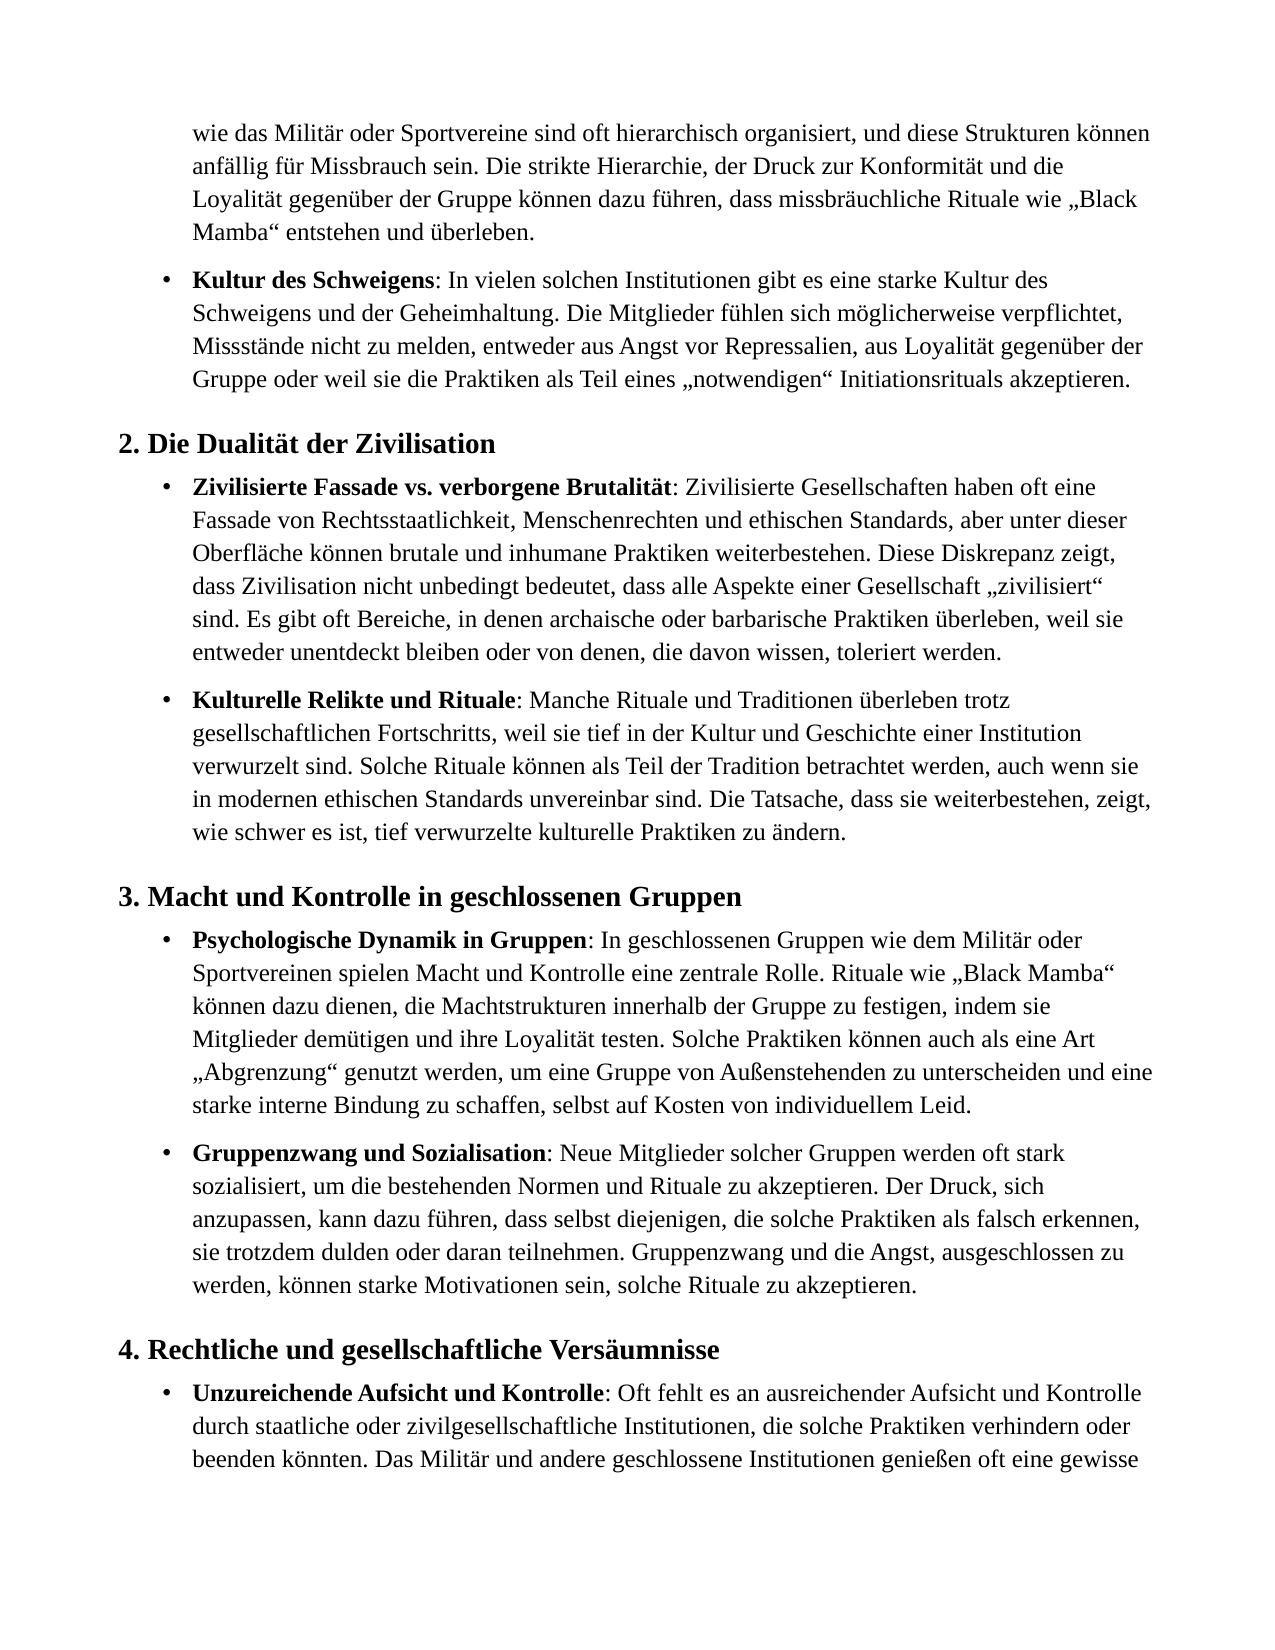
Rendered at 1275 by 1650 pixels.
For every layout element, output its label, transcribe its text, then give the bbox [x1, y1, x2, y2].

list Unzureichende Aufsicht und Kontrolle: Oft fehlt es an ausreichender Aufsicht und Kontrolle durch staatliche oder zivilgesellschaftliche Institutionen, die solche Praktiken verhindern oder beenden könnten. Das Militär und andere geschlossene Institutionen genießen oft eine gewisse [162, 1378, 1157, 1473]
list Kulturelle Relikte und Rituale: Manche Rituale und Traditionen überleben trotz gesellschaftlichen Fortschritts, weil sie tief in der Kultur und Geschichte einer Institution verwurzelt sind. Solche Rituale können als Teil der Tradition betrachtet werden, auch wenn sie in modernen ethischen Standards unvereinbar sind. Die Tatsache, dass sie weiterbestehen, zeigt, wie schwer es ist, tief verwurzelte kulturelle Praktiken zu ändern. [162, 685, 1157, 846]
list Kultur des Schweigens: In vielen solchen Institutionen gibt es eine starke Kultur des Schweigens und der Geheimhaltung. Die Mitglieder fühlen sich möglicherweise verpflichtet, Missstände nicht zu melden, entweder aus Angst vor Repressalien, aus Loyalität gegenüber der Gruppe oder weil sie die Praktiken als Teil eines „notwendigen“ Initiationsrituals akzeptieren. [162, 265, 1157, 393]
subtitle 3. Macht und Kontrolle in geschlossenen Gruppen [118, 879, 1157, 913]
subtitle 2. Die Dualität der Zivilisation [118, 426, 1157, 459]
list wie das Militär oder Sportvereine sind oft hierarchisch organisiert, und diese Strukturen können anfällig für Missbrauch sein. Die strikte Hierarchie, der Druck zur Konformität und die Loyalität gegenüber der Gruppe können dazu führen, dass missbräuchliche Rituale wie „Black Mamba“ entstehen und überleben. [162, 118, 1157, 246]
list Zivilisierte Fassade vs. verborgene Brutalität: Zivilisierte Gesellschaften haben oft eine Fassade von Rechtsstaatlichkeit, Menschenrechten und ethischen Standards, aber unter dieser Oberfläche können brutale und inhumane Praktiken weiterbestehen. Diese Diskrepanz zeigt, dass Zivilisation nicht unbedingt bedeutet, dass alle Aspekte einer Gesellschaft „zivilisiert“ sind. Es gibt oft Bereiche, in denen archaische oder barbarische Praktiken überleben, weil sie entweder unentdeckt bleiben oder von denen, die davon wissen, toleriert werden. [162, 472, 1157, 666]
subtitle 4. Rechtliche und gesellschaftliche Versäumnisse [118, 1332, 1157, 1366]
list Gruppenzwang und Sozialisation: Neue Mitglieder solcher Gruppen werden oft stark sozialisiert, um die bestehenden Normen und Rituale zu akzeptieren. Der Druck, sich anzupassen, kann dazu führen, dass selbst diejenigen, die solche Praktiken als falsch erkennen, sie trotzdem dulden oder daran teilnehmen. Gruppenzwang und die Angst, ausgeschlossen zu werden, können starke Motivationen sein, solche Rituale zu akzeptieren. [162, 1138, 1157, 1299]
list Psychologische Dynamik in Gruppen: In geschlossenen Gruppen wie dem Militär oder Sportvereinen spielen Macht und Kontrolle eine zentrale Rolle. Rituale wie „Black Mamba“ können dazu dienen, die Machtstrukturen innerhalb der Gruppe zu festigen, indem sie Mitglieder demütigen und ihre Loyalität testen. Solche Praktiken können auch als eine Art „Abgrenzung“ genutzt werden, um eine Gruppe von Außenstehenden zu unterscheiden und eine starke interne Bindung zu schaffen, selbst auf Kosten von individuellem Leid. [162, 925, 1157, 1119]
